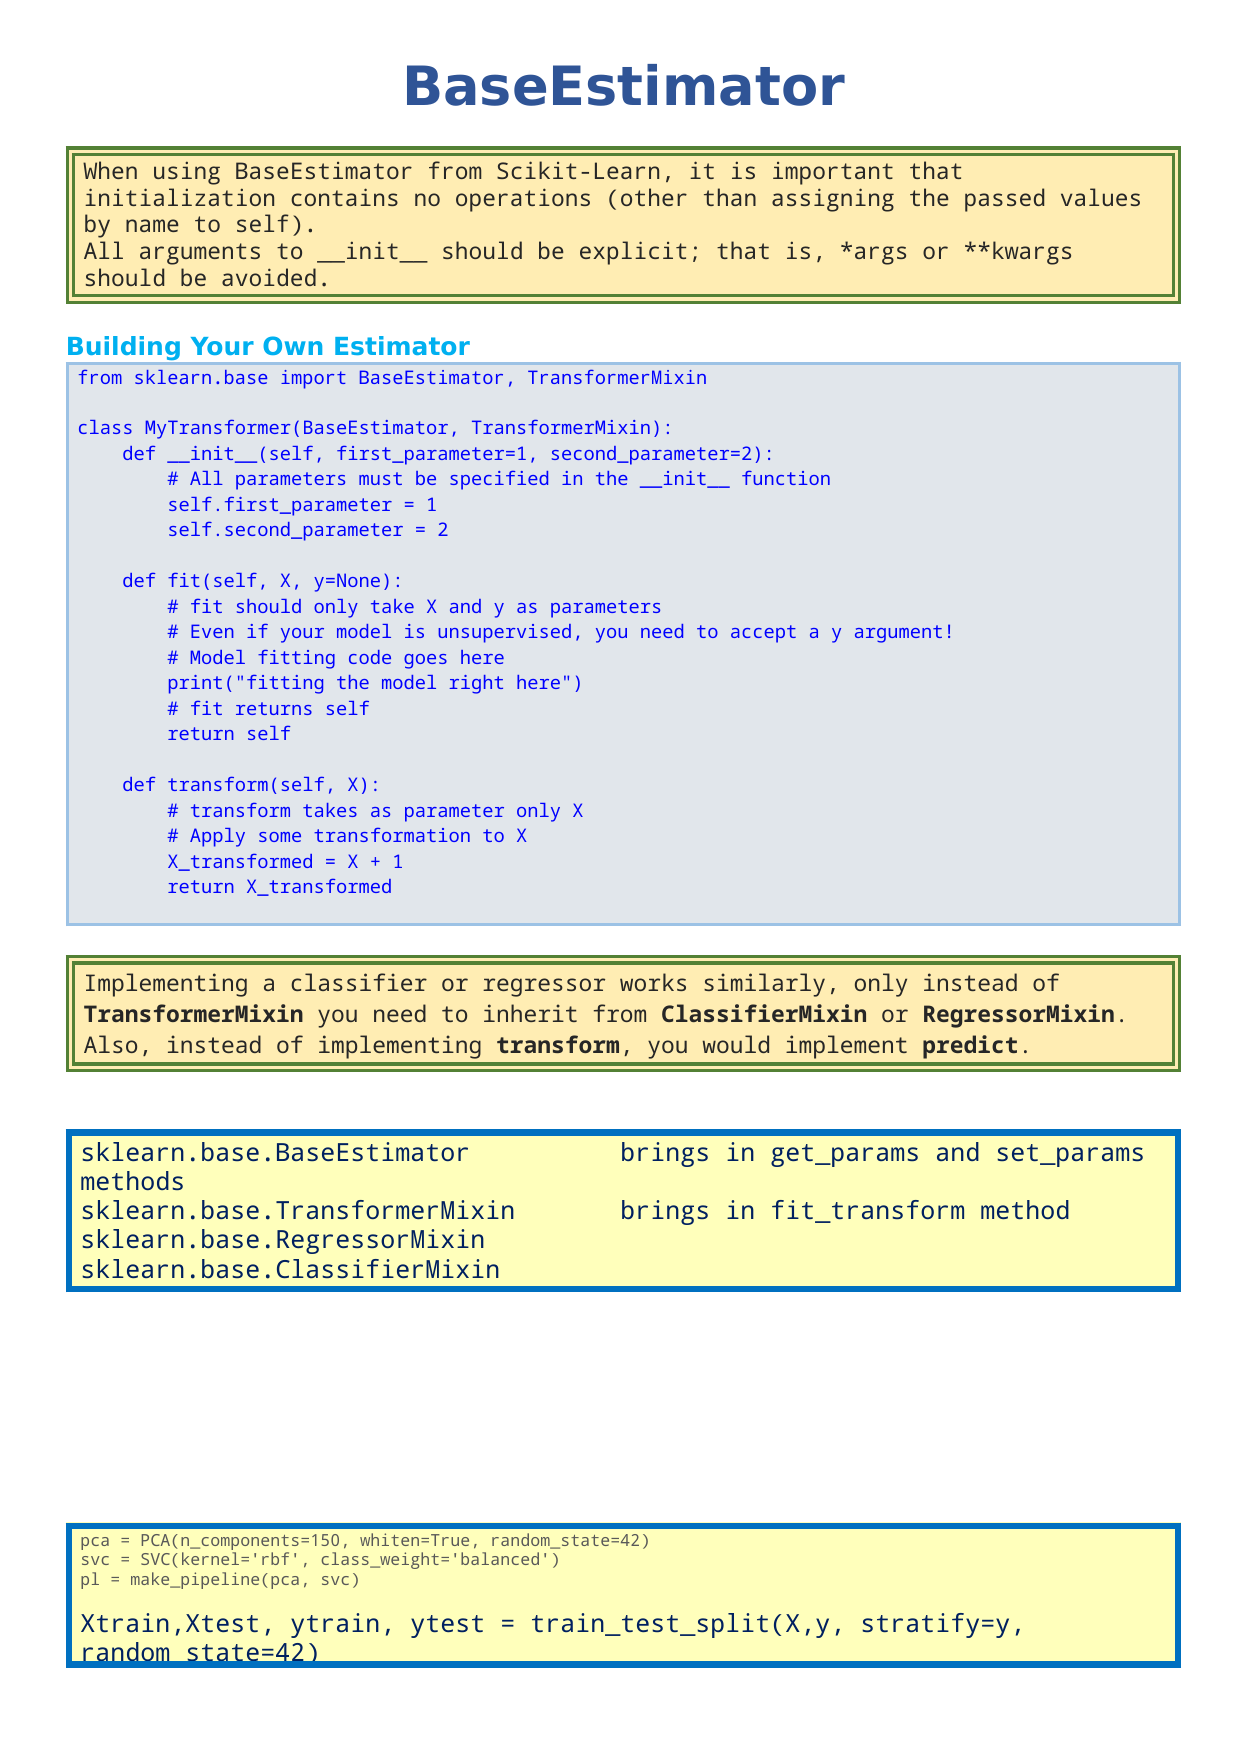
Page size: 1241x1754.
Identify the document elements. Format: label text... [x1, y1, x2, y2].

text BaseEstimator [66, 55, 1181, 118]
text sklearn.base.BaseEstimator brings in get_params and set_params methods sklearn.base.TransformerMixin brings in fit_transform method sklearn.base.RegressorMixin sklearn.base.ClassifierMixin [72, 1136, 1175, 1286]
text Implementing a classifier or regressor works similarly, only instead of TransformerMixin you need to inherit from ClassifierMixin or RegressorMixin. Also, instead of implementing transform, you would implement predict. [69, 958, 1178, 1069]
text from sklearn.base import BaseEstimator, TransformerMixin class MyTransformer(BaseEstimator, TransformerMixin): def __init__(self, first_parameter=1, second_parameter=2): # All parameters must be specified in the __init__ function self.first_parameter = 1 self.second_parameter = 2 def fit(self, X, y=None): # fit should only take X and y as parameters # Even if your model is unsupervised, you need to accept a y argument! # Model fitting code goes here print("fitting the model right here") # fit returns self return self def transform(self, X): # transform takes as parameter only X # Apply some transformation to X X_transformed = X + 1 return X_transformed [69, 365, 1178, 894]
text All arguments to __init__ should be explicit; that is, *args or **kwargs should be avoided. [69, 227, 1178, 301]
title Building Your Own Estimator [66, 332, 1181, 362]
text Xtrain,Xtest, ytrain, ytest = train_test_split(X,y, stratify=y, random_state=42) [72, 1601, 1175, 1661]
text svc = SVC(kernel='rbf', class_weight='balanced') [72, 1542, 1175, 1562]
text When using BaseEstimator from Scikit-Learn, it is important that initialization contains no operations (other than assigning the passed values by name to self). [69, 150, 1178, 227]
text pl = make_pipeline(pca, svc) [72, 1562, 1175, 1581]
text pca = PCA(n_components=150, whiten=True, random_state=42) [72, 1529, 1175, 1542]
